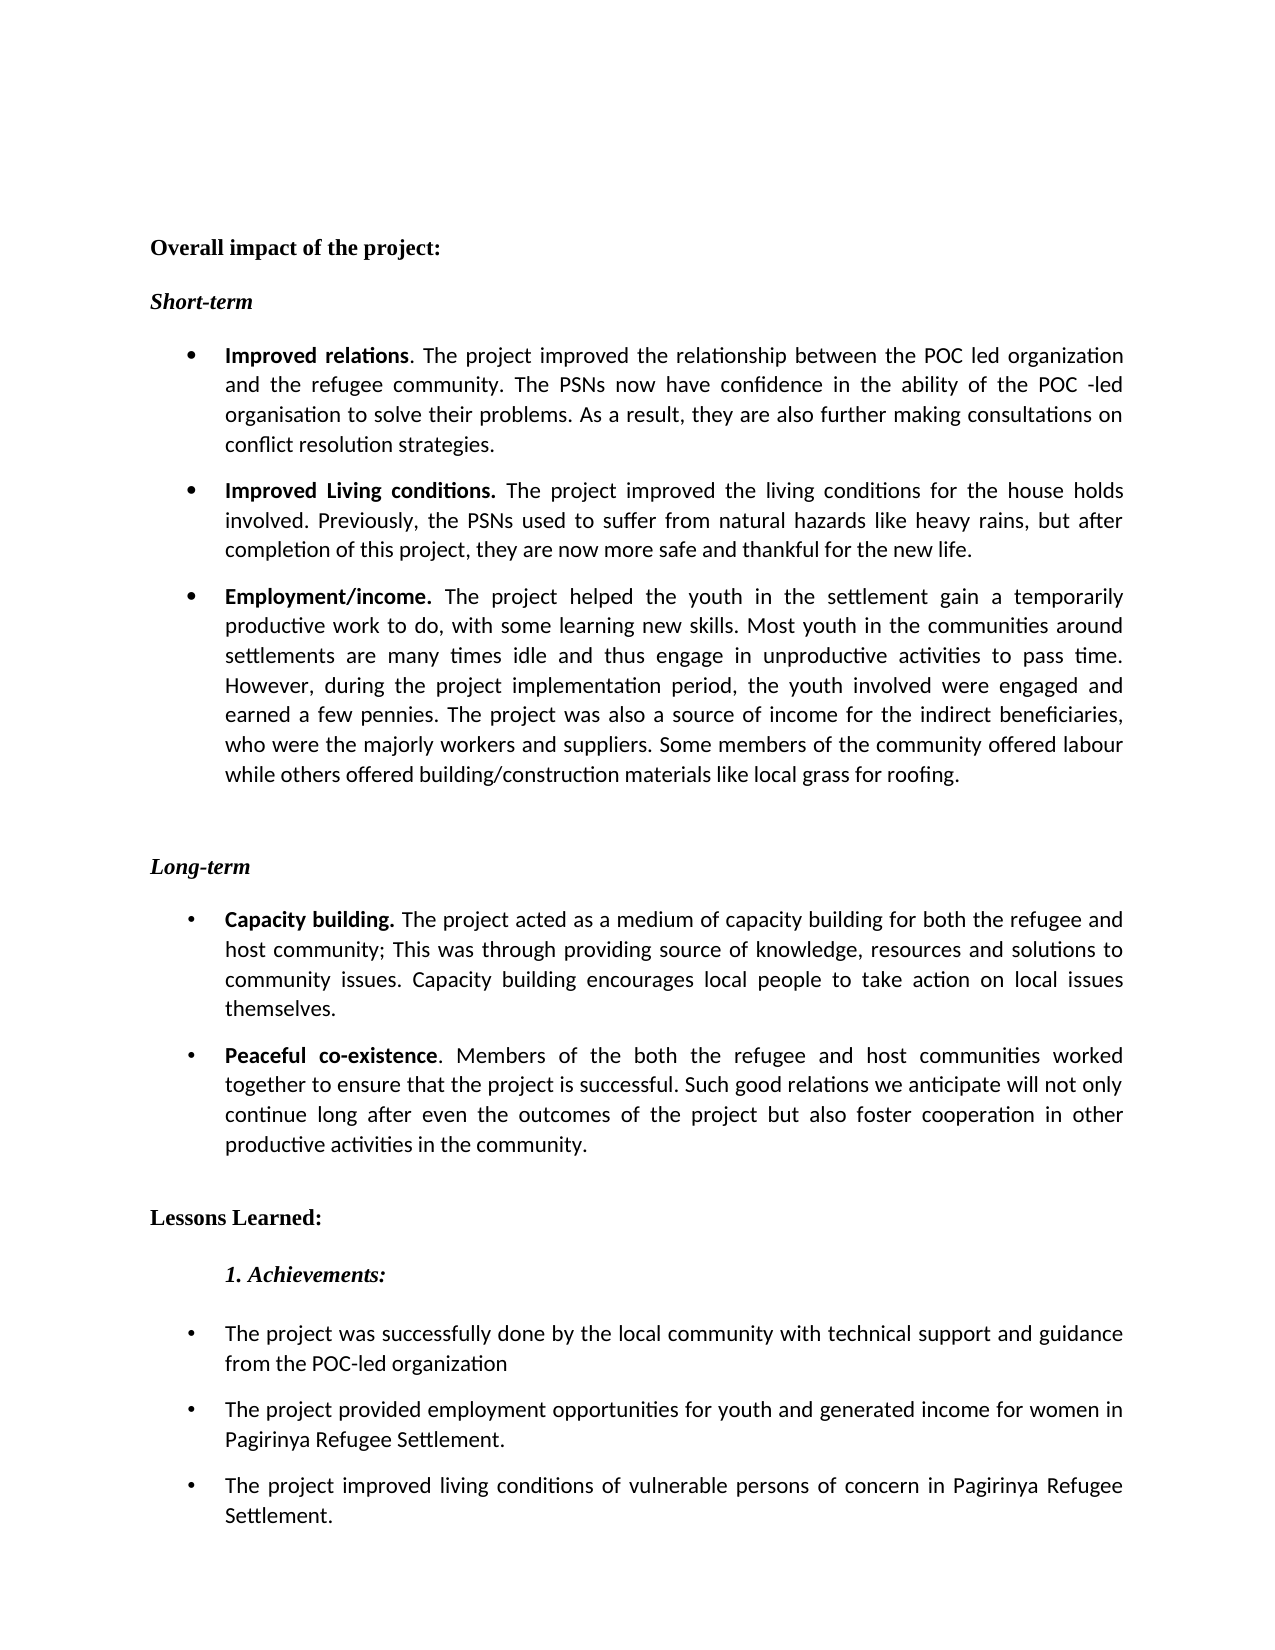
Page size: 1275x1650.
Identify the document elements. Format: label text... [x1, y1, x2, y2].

text Short-term [150, 288, 1125, 314]
list The project improved living conditions of vulnerable persons of concern in Pagirinya Refugee Settlement. [187, 1471, 1125, 1529]
list The project provided employment opportunities for youth and generated income for women in Pagirinya Refugee Settlement. [187, 1395, 1125, 1453]
list Employment/income. The project helped the youth in the settlement gain a temporarily productive work to do, with some learning new skills. Most youth in the communities around settlements are many times idle and thus engage in unproductive activities to pass time. However, during the project implementation period, the youth involved were engaged and earned a few pennies. The project was also a source of income for the indirect beneficiaries, who were the majorly workers and suppliers. Some members of the community offered labour while others offered building/construction materials like local grass for roofing. [187, 582, 1125, 788]
text Overall impact of the project: [150, 234, 1125, 260]
list Improved relations. The project improved the relationship between the POC led organization and the refugee community. The PSNs now have confidence in the ability of the POC -led organisation to solve their problems. As a result, they are also further making consultations on conflict resolution strategies. [187, 341, 1125, 458]
list 1. Achievements: [225, 1260, 1125, 1288]
list Peaceful co-existence. Members of the both the refugee and host communities worked together to ensure that the project is successful. Such good relations we anticipate will not only continue long after even the outcomes of the project but also foster cooperation in other productive activities in the community. [187, 1041, 1125, 1158]
list The project was successfully done by the local community with technical support and guidance from the POC-led organization [187, 1319, 1125, 1377]
text Long-term [150, 853, 1125, 879]
text Lessons Learned: [150, 1204, 1125, 1231]
list Capacity building. The project acted as a medium of capacity building for both the refugee and host community; This was through providing source of knowledge, resources and solutions to community issues. Capacity building encourages local people to take action on local issues themselves. [187, 905, 1125, 1022]
list Improved Living conditions. The project improved the living conditions for the house holds involved. Previously, the PSNs used to suffer from natural hazards like heavy rains, but after completion of this project, they are now more safe and thankful for the new life. [187, 476, 1125, 563]
